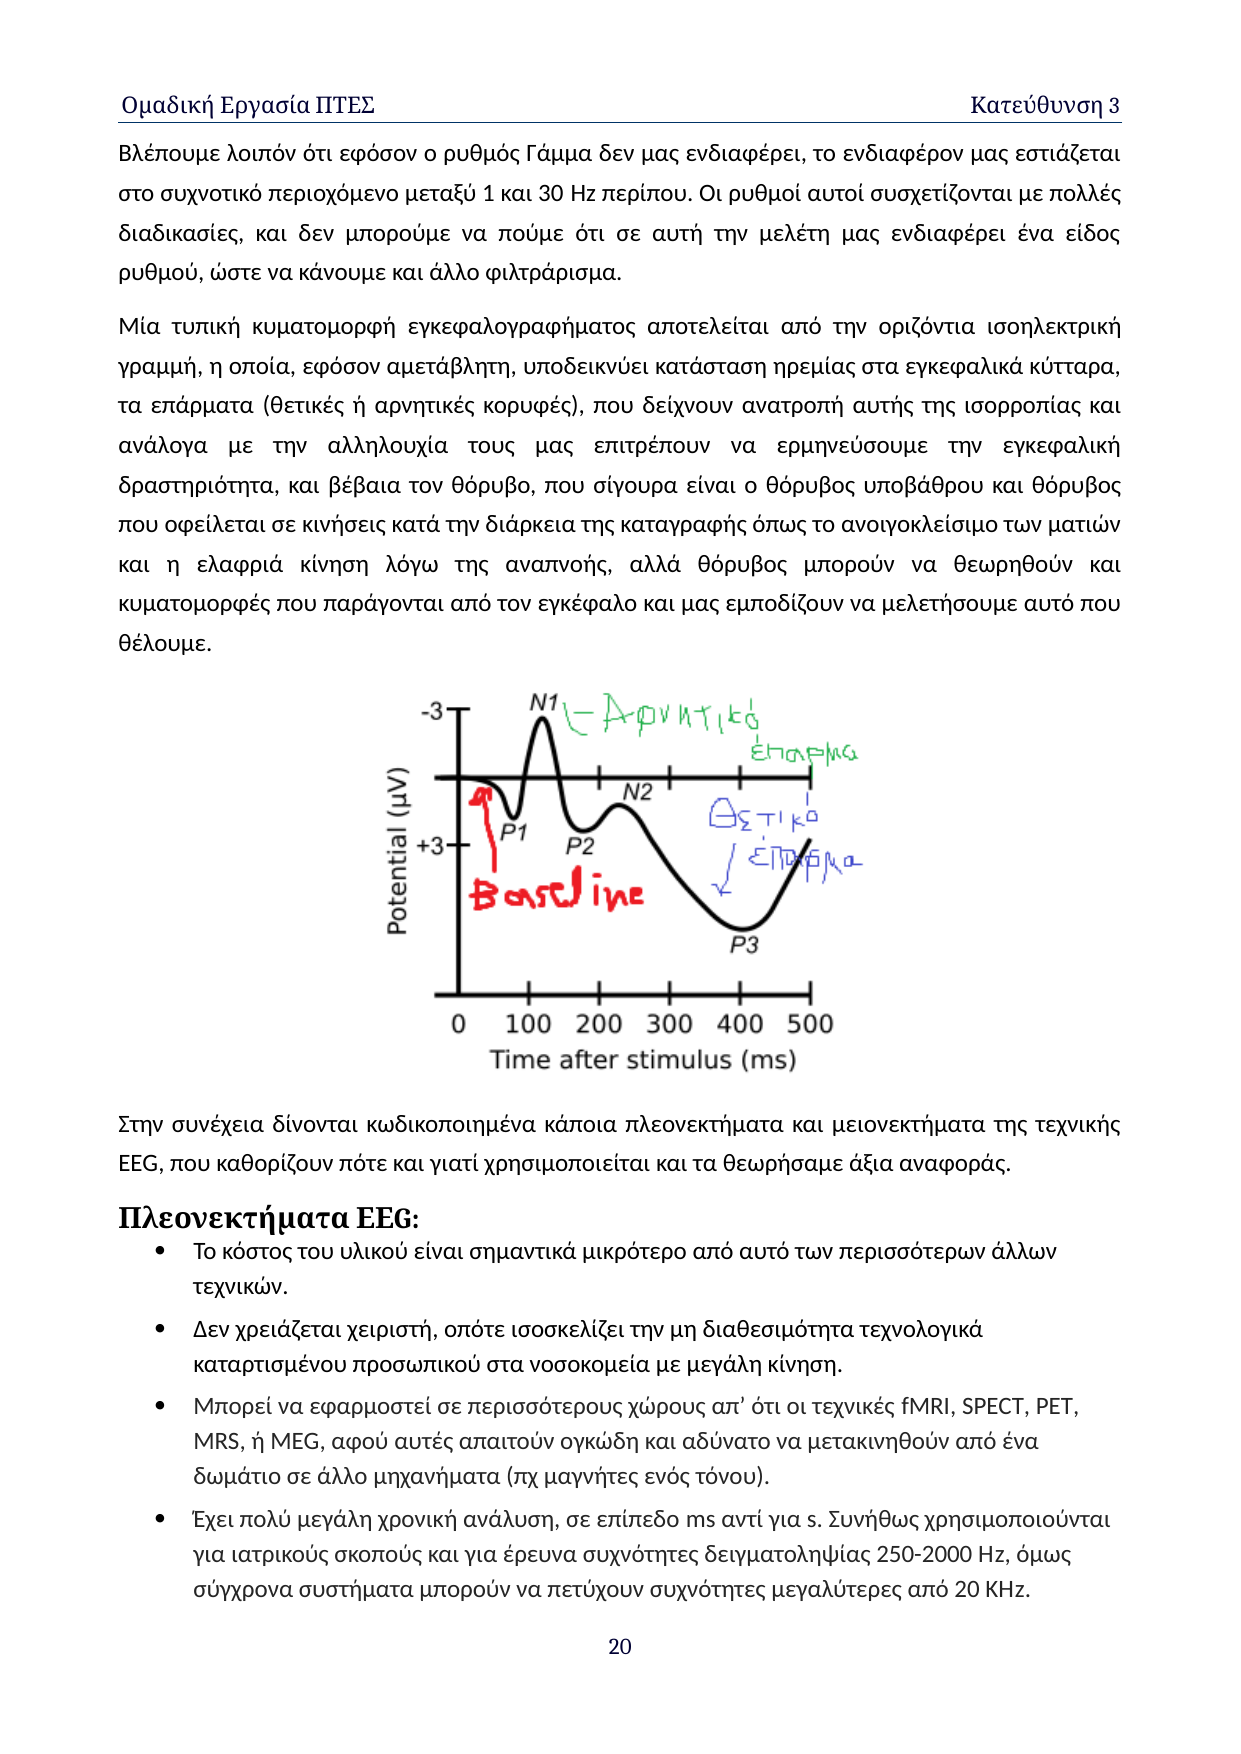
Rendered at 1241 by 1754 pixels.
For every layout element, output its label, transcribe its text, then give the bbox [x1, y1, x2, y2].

text Βλέπουμε λοιπόν ότι εφόσον ο ρυθμός Γάμμα δεν μας ενδιαφέρει, το ενδιαφέρον μας εστιάζεται στο συχνοτικό περιοχόμενο μεταξύ 1 και 30 Hz περίπου. Οι ρυθμοί αυτοί συσχετίζονται με πολλές διαδικασίες, και δεν μπορούμε να πούμε ότι σε αυτή την μελέτη μας ενδιαφέρει ένα είδος ρυθμού, ώστε να κάνουμε και άλλο φιλτράρισμα. [118, 137, 1122, 287]
list Δεν χρειάζεται χειριστή, οπότε ισοσκελίζει την μη διαθεσιμότητα τεχνολογικά καταρτισμένου προσωπικού στα νοσοκομεία με μεγάλη κίνηση. [156, 1313, 1122, 1378]
text Στην συνέχεια δίνονται κωδικοποιημένα κάποια πλεονεκτήματα και μειονεκτήματα της τεχνικής EEG, που καθορίζουν πότε και γιατί χρησιμοποιείται και τα θεωρήσαμε άξια αναφοράς. [118, 1108, 1122, 1178]
picture [375, 681, 871, 1078]
text Μία τυπική κυματομορφή εγκεφαλογραφήματος αποτελείται από την οριζόντια ισοηλεκτρική γραμμή, η οποία, εφόσον αμετάβλητη, υποδεικνύει κατάσταση ηρεμίας στα εγκεφαλικά κύτταρα, τα επάρματα (θετικές ή αρνητικές κορυφές), που δείχνουν ανατροπή αυτής της ισορροπίας και ανάλογα με την αλληλουχία τους μας επιτρέπουν να ερμηνεύσουμε την εγκεφαλική δραστηριότητα, και βέβαια τον θόρυβο, που σίγουρα είναι ο θόρυβος υποβάθρου και θόρυβος που οφείλεται σε κινήσεις κατά την διάρκεια της καταγραφής όπως το ανοιγοκλείσιμο των ματιών και η ελαφριά κίνηση λόγω της αναπνοής, αλλά θόρυβος μπορούν να θεωρηθούν και κυματομορφές που παράγονται από τον εγκέφαλο και μας εμποδίζουν να μελετήσουμε αυτό που θέλουμε. [118, 310, 1122, 658]
list Το κόστος του υλικού είναι σημαντικά μικρότερο από αυτό των περισσότερων άλλων τεχνικών. [156, 1235, 1122, 1301]
list Έχει πολύ μεγάλη χρονική ανάλυση, σε επίπεδο ms αντί για s. Συνήθως χρησιμοποιούνται για ιατρικούς σκοπούς και για έρευνα συχνότητες δειγματοληψίας 250-2000 Ηz, όμως σύγχρονα συστήματα μπορούν να πετύχουν συχνότητες μεγαλύτερες από 20 ΚΗz. [156, 1503, 1122, 1603]
list Μπορεί να εφαρμοστεί σε περισσότερους χώρους απ’ ότι οι τεχνικές fMRI, SPECT, PET, MRS, ή MEG, αφού αυτές απαιτούν ογκώδη και αδύνατο να μετακινηθούν από ένα δωμάτιο σε άλλο μηχανήματα (πχ μαγνήτες ενός τόνου). [156, 1390, 1122, 1491]
subtitle Πλεονεκτήματα ΕΕG: [118, 1202, 1122, 1235]
